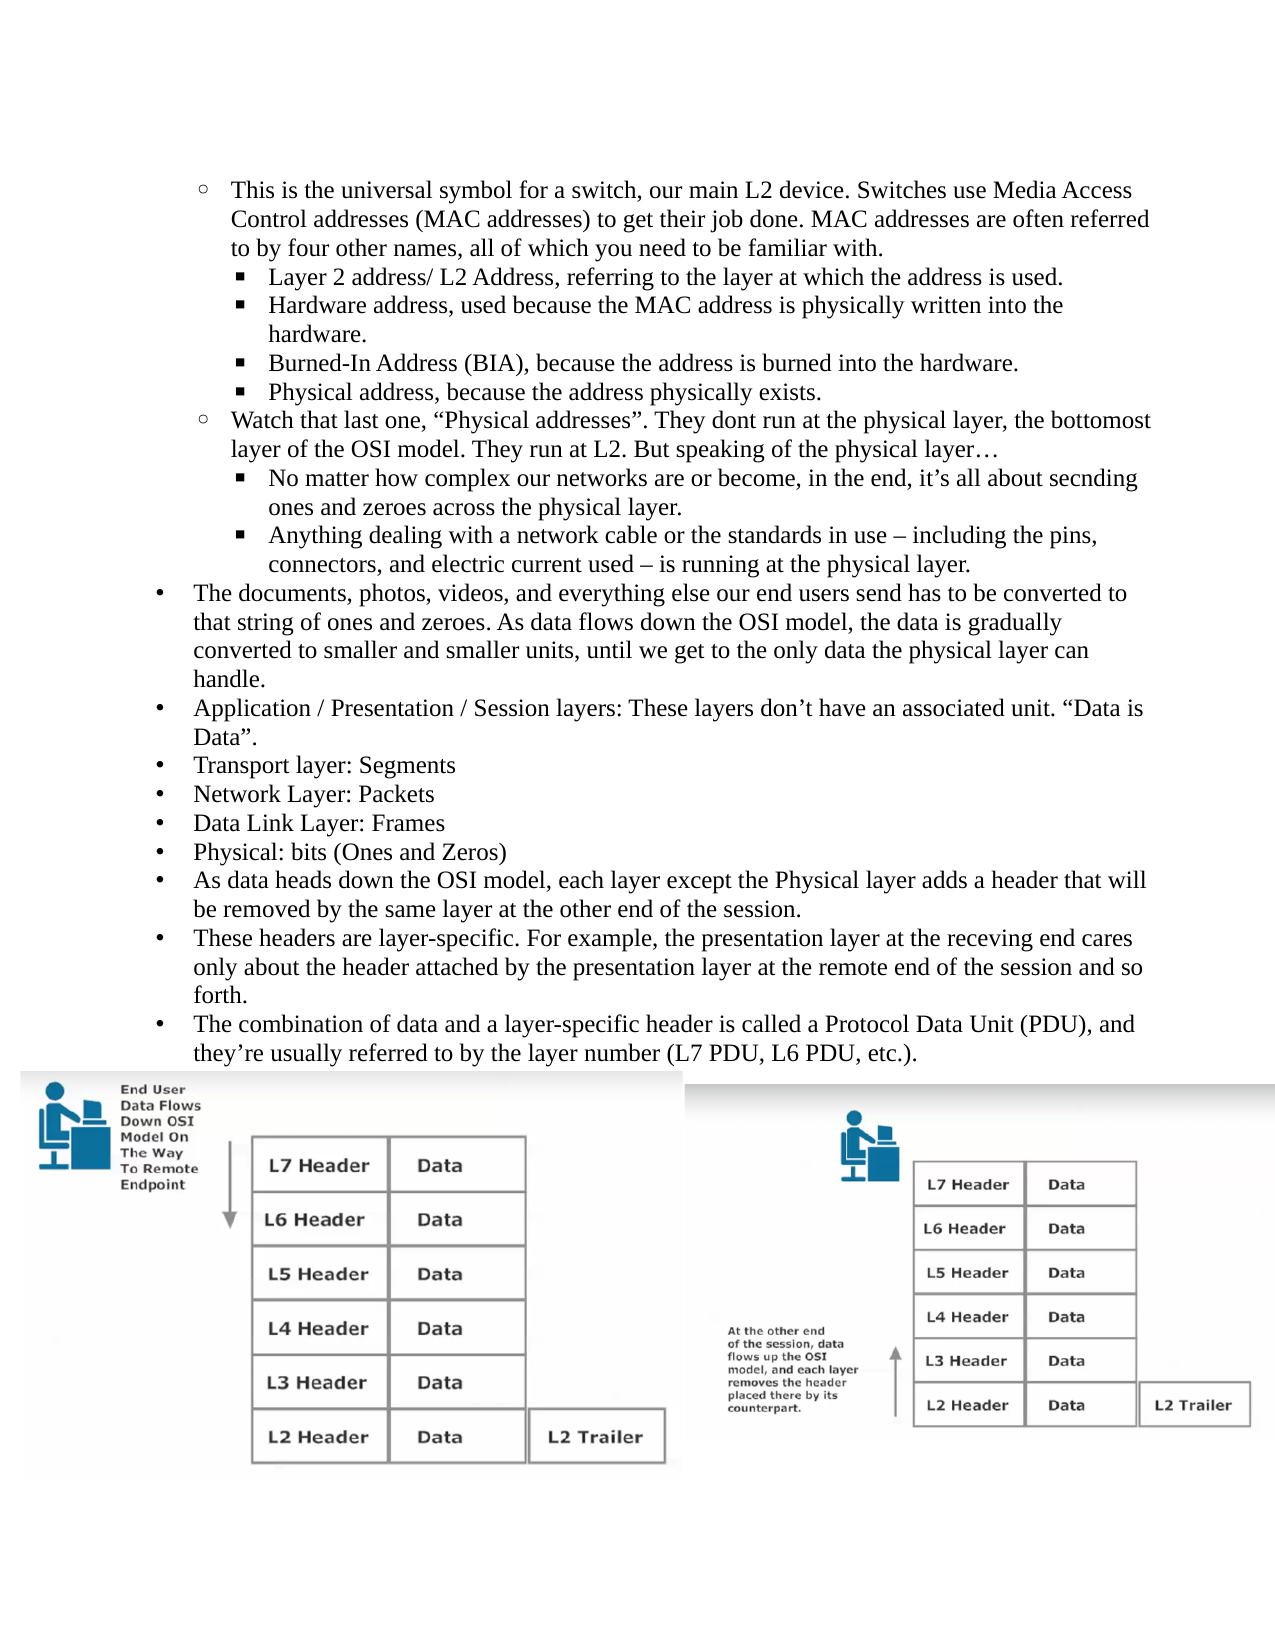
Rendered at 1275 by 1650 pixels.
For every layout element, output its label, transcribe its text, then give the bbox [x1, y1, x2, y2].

picture [20, 1071, 683, 1479]
list These headers are layer-specific. For example, the presentation layer at the receving end cares only about the header attached by the presentation layer at the remote end of the session and so forth. [156, 923, 1157, 1009]
list Watch that last one, “Physical addresses”. They dont run at the physical layer, the bottomost layer of the OSI model. They run at L2. But speaking of the physical layer… [193, 406, 1157, 463]
list Hardware address, used because the MAC address is physically written into the hardware. [231, 291, 1157, 348]
list Network Layer: Packets [156, 779, 1157, 808]
list The documents, photos, videos, and everything else our end users send has to be converted to that string of ones and zeroes. As data flows down the OSI model, the data is gradually converted to smaller and smaller units, until we get to the only data the physical layer can handle. [156, 578, 1157, 693]
list Layer 2 address/ L2 Address, referring to the layer at which the address is used. [231, 262, 1157, 291]
list Physical address, because the address physically exists. [231, 377, 1157, 406]
list No matter how complex our networks are or become, in the end, it’s all about secnding ones and zeroes across the physical layer. [231, 463, 1157, 521]
list Data Link Layer: Frames [156, 808, 1157, 837]
list Anything dealing with a network cable or the standards in use – including the pins, connectors, and electric current used – is running at the physical layer. [231, 521, 1157, 578]
list Burned-In Address (BIA), because the address is burned into the hardware. [231, 348, 1157, 377]
list The combination of data and a layer-specific header is called a Protocol Data Unit (PDU), and they’re usually referred to by the layer number (L7 PDU, L6 PDU, etc.). [156, 1009, 1157, 1067]
list Application / Presentation / Session layers: These layers don’t have an associated unit. “Data is Data”. [156, 693, 1157, 751]
list As data heads down the OSI model, each layer except the Physical layer adds a header that will be removed by the same layer at the other end of the session. [156, 866, 1157, 923]
picture [684, 1084, 1275, 1440]
list Transport layer: Segments [156, 751, 1157, 779]
list Physical: bits (Ones and Zeros) [156, 837, 1157, 866]
list This is the universal symbol for a switch, our main L2 device. Switches use Media Access Control addresses (MAC addresses) to get their job done. MAC addresses are often referred to by four other names, all of which you need to be familiar with. [193, 176, 1157, 262]
